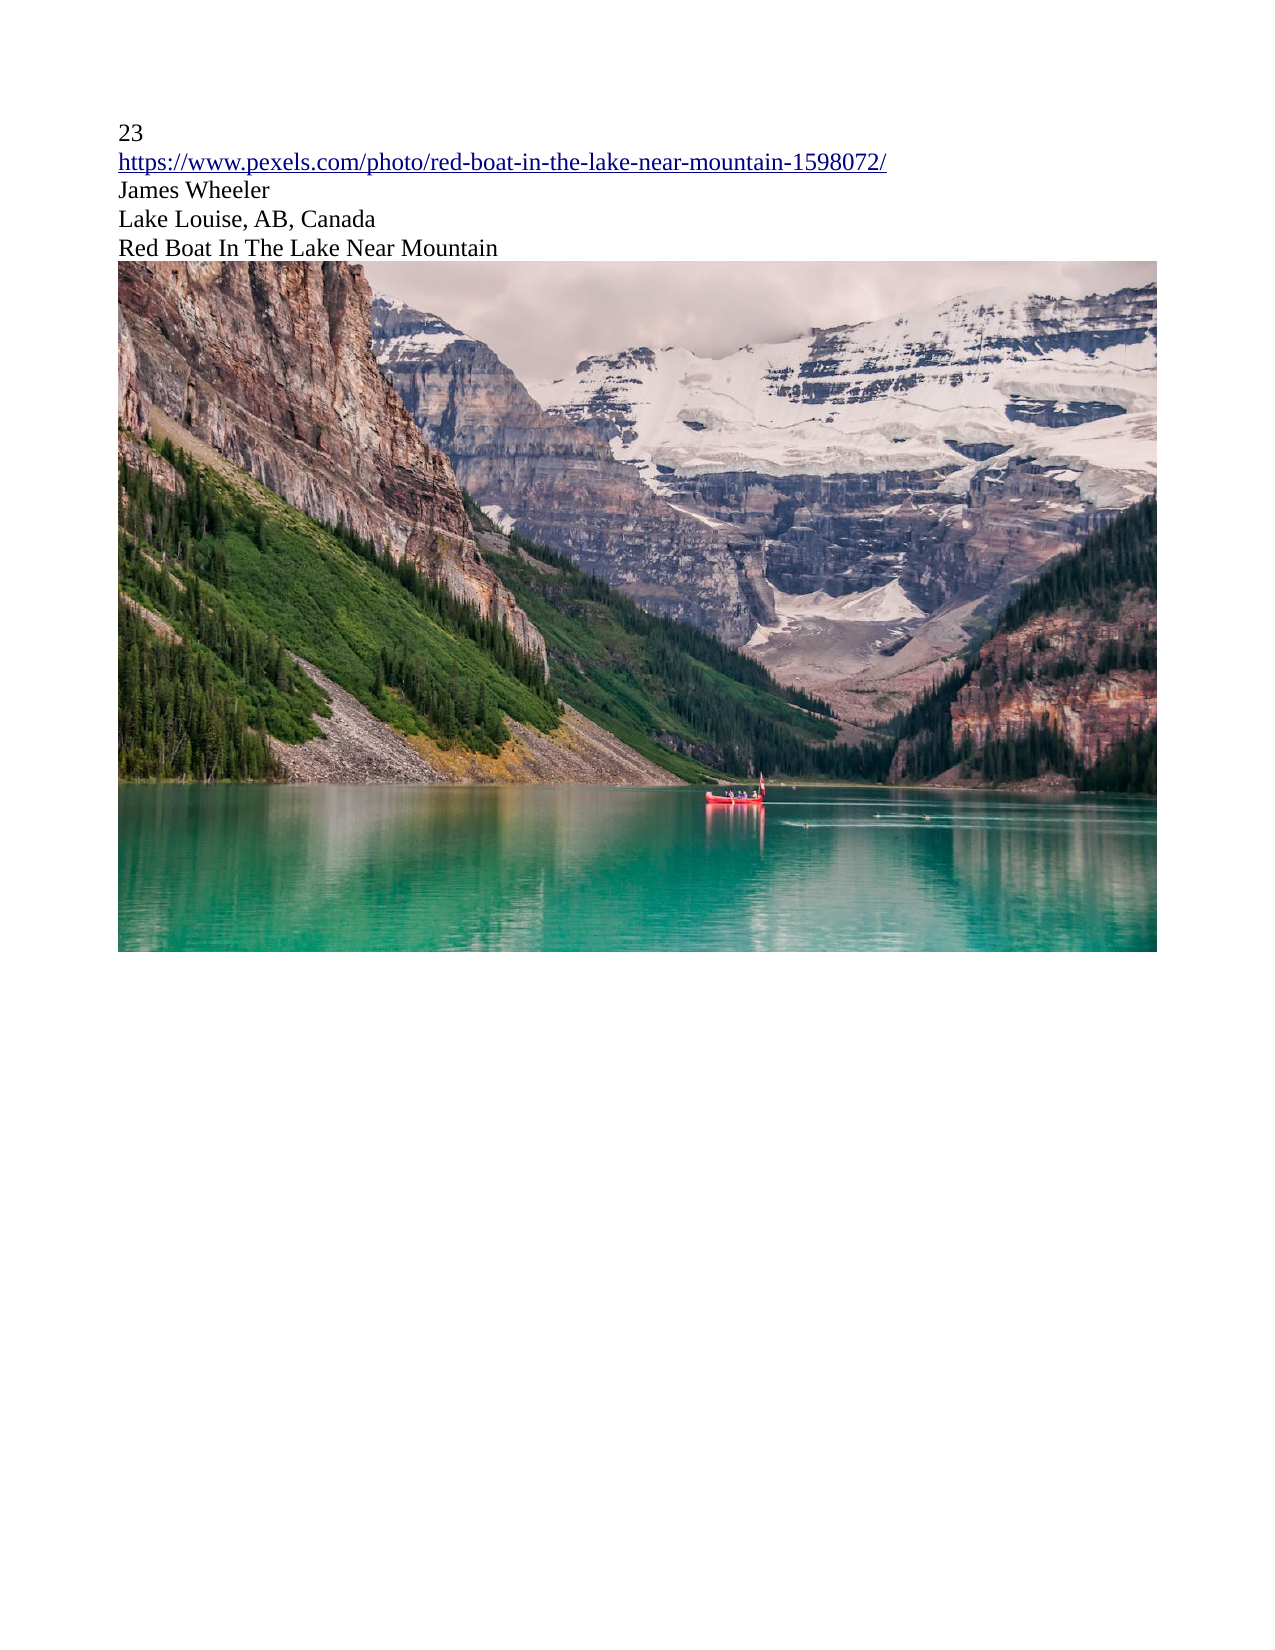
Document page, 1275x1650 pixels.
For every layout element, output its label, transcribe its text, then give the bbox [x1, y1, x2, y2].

text Red Boat In The Lake Near Mountain [118, 233, 1157, 261]
picture [118, 261, 1157, 952]
text 23 [118, 118, 1157, 147]
text https://www.pexels.com/photo/red-boat-in-the-lake-near-mountain-1598072/ [118, 147, 1157, 176]
text Lake Louise, AB, Canada [118, 204, 1157, 233]
text James Wheeler [118, 176, 1157, 204]
